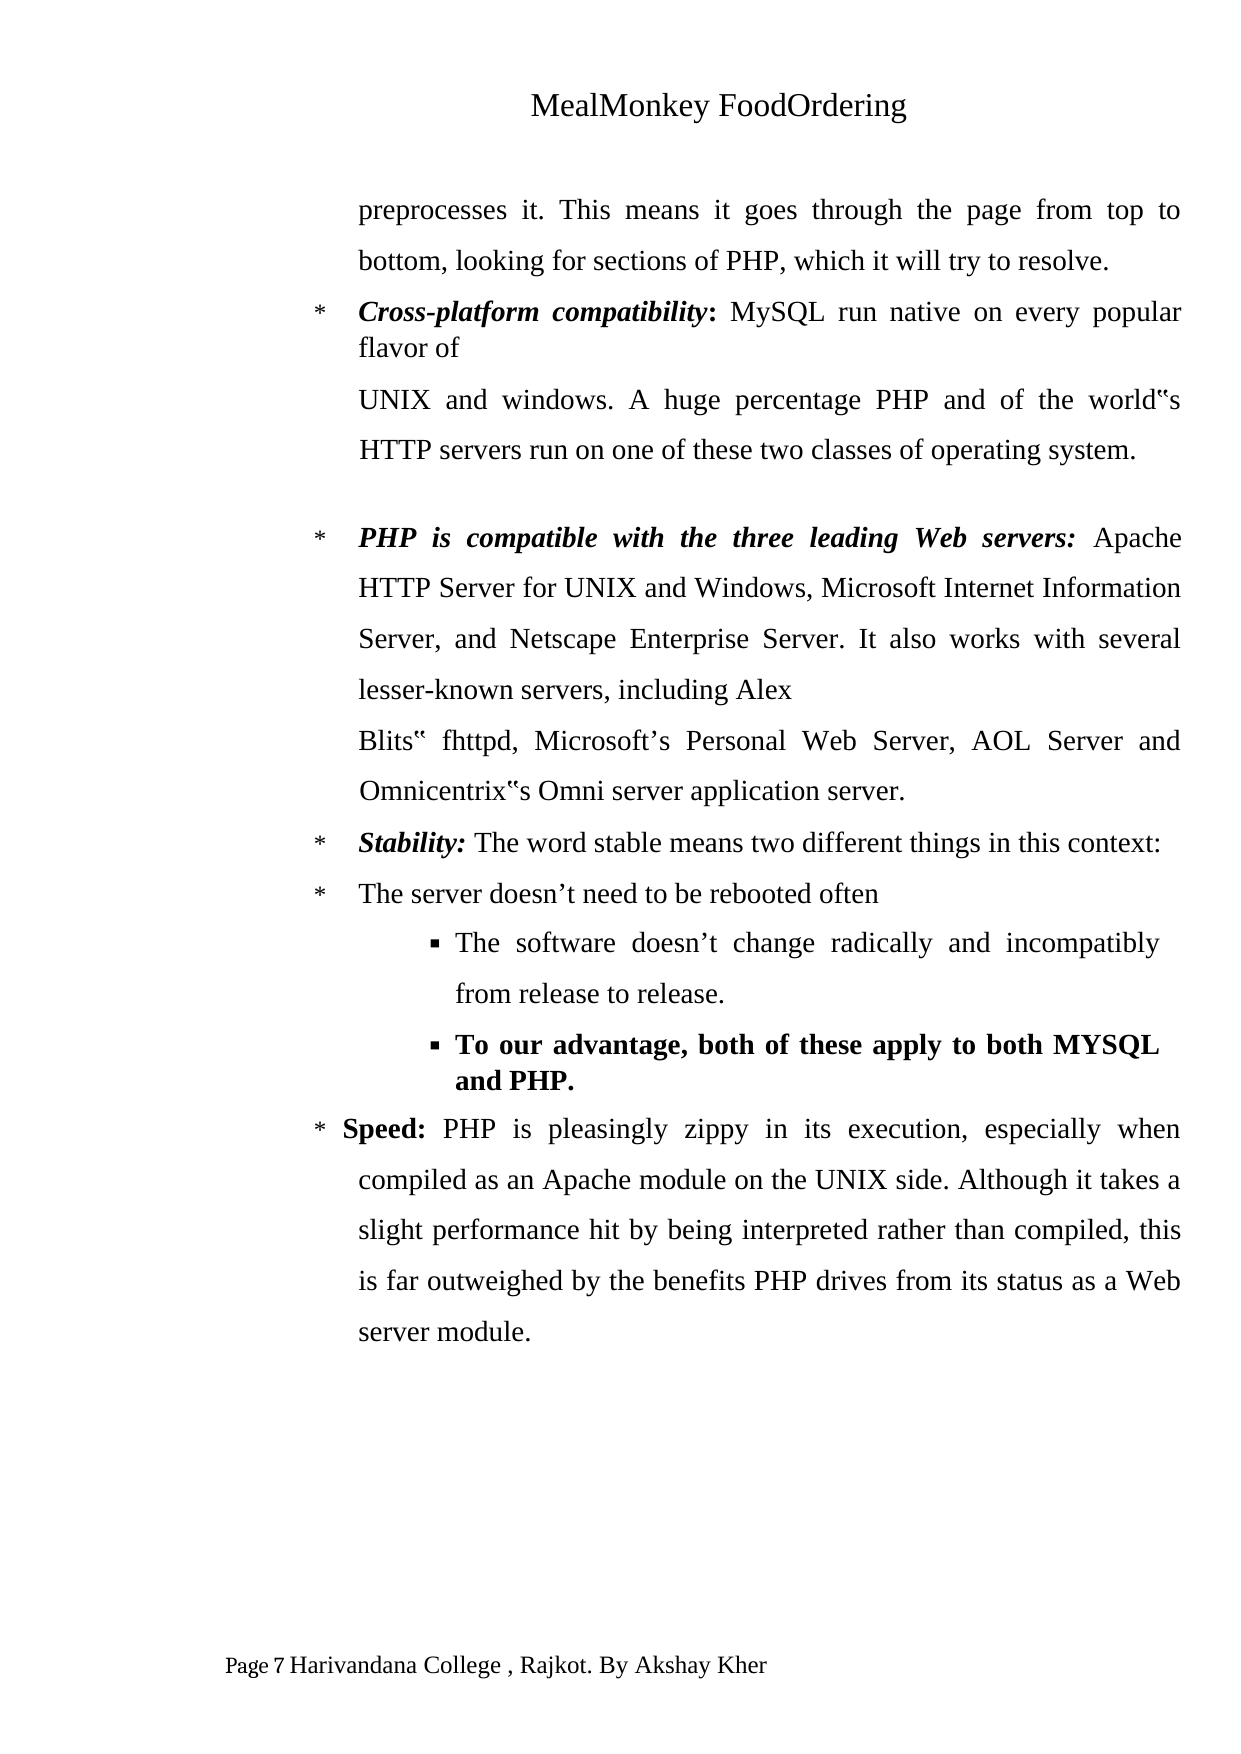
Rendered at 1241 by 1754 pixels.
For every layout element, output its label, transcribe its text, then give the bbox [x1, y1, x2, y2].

list Cross-platform compatibility: MySQL run native on every popular flavor of [314, 294, 1182, 364]
text Blits‟ fhttpd, Microsoft’s Personal Web Server, AOL Server and Omnicentrix‟s Omni server application server. [358, 723, 1182, 807]
list The software doesn’t change radically and incompatibly from release to release. [425, 925, 1161, 1009]
text * Speed: PHP is pleasingly zippy in its execution, especially when compiled as an Apache module on the UNIX side. Although it takes a slight performance hit by being interpreted rather than compiled, this is far outweighed by the benefits PHP drives from its status as a Web server module. [314, 1111, 1182, 1347]
list PHP is compatible with the three leading Web servers: Apache HTTP Server for UNIX and Windows, Microsoft Internet Information Server, and Netscape Enterprise Server. It also works with several lesser-known servers, including Alex [314, 520, 1182, 705]
text UNIX and windows. A huge percentage PHP and of the world‟s HTTP servers run on one of these two classes of operating system. [358, 382, 1182, 466]
list The server doesn’t need to be rebooted often [314, 876, 1182, 909]
list Stability: The word stable means two different things in this context: [314, 825, 1182, 858]
list To our advantage, both of these apply to both MYSQL and PHP. [425, 1027, 1161, 1097]
list preprocesses it. This means it goes through the page from top to bottom, looking for sections of PHP, which it will try to resolve. [314, 192, 1182, 277]
